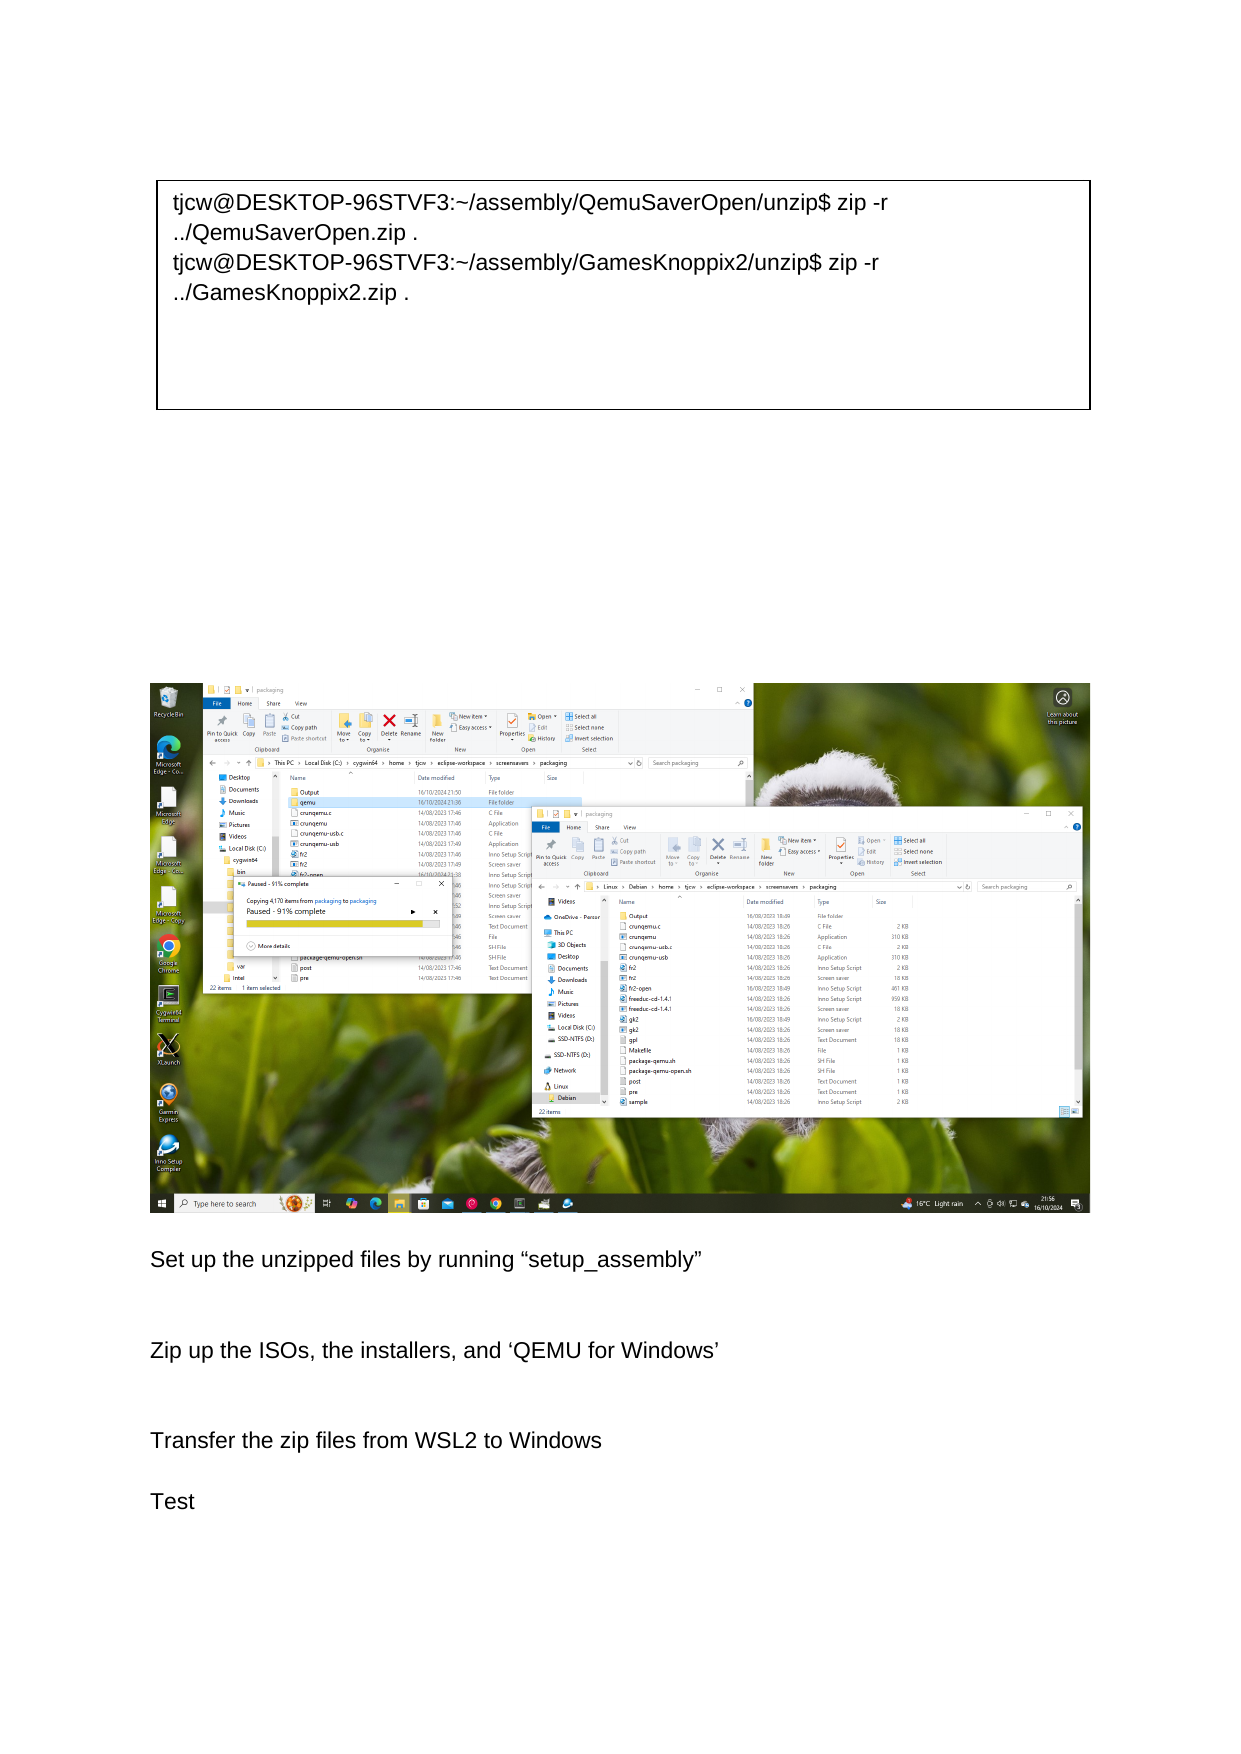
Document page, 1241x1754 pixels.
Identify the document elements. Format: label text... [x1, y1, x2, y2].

text Test [150, 1488, 1091, 1514]
text Transfer the zip files from WSL2 to Windows [150, 1427, 1091, 1454]
text Zip up the ISOs, the installers, and ‘QEMU for Windows’ [150, 1337, 1091, 1363]
text Set up the unzipped files by running “setup_assembly” [150, 1246, 1091, 1273]
text tjcw@DESKTOP-96STVF3:~/assembly/QemuSaverOpen/unzip$ zip -r ../QemuSaverOpen.zip . [173, 189, 1074, 245]
text tjcw@DESKTOP-96STVF3:~/assembly/GamesKnoppix2/unzip$ zip -r ../GamesKnoppix2.zip . [173, 249, 1074, 306]
